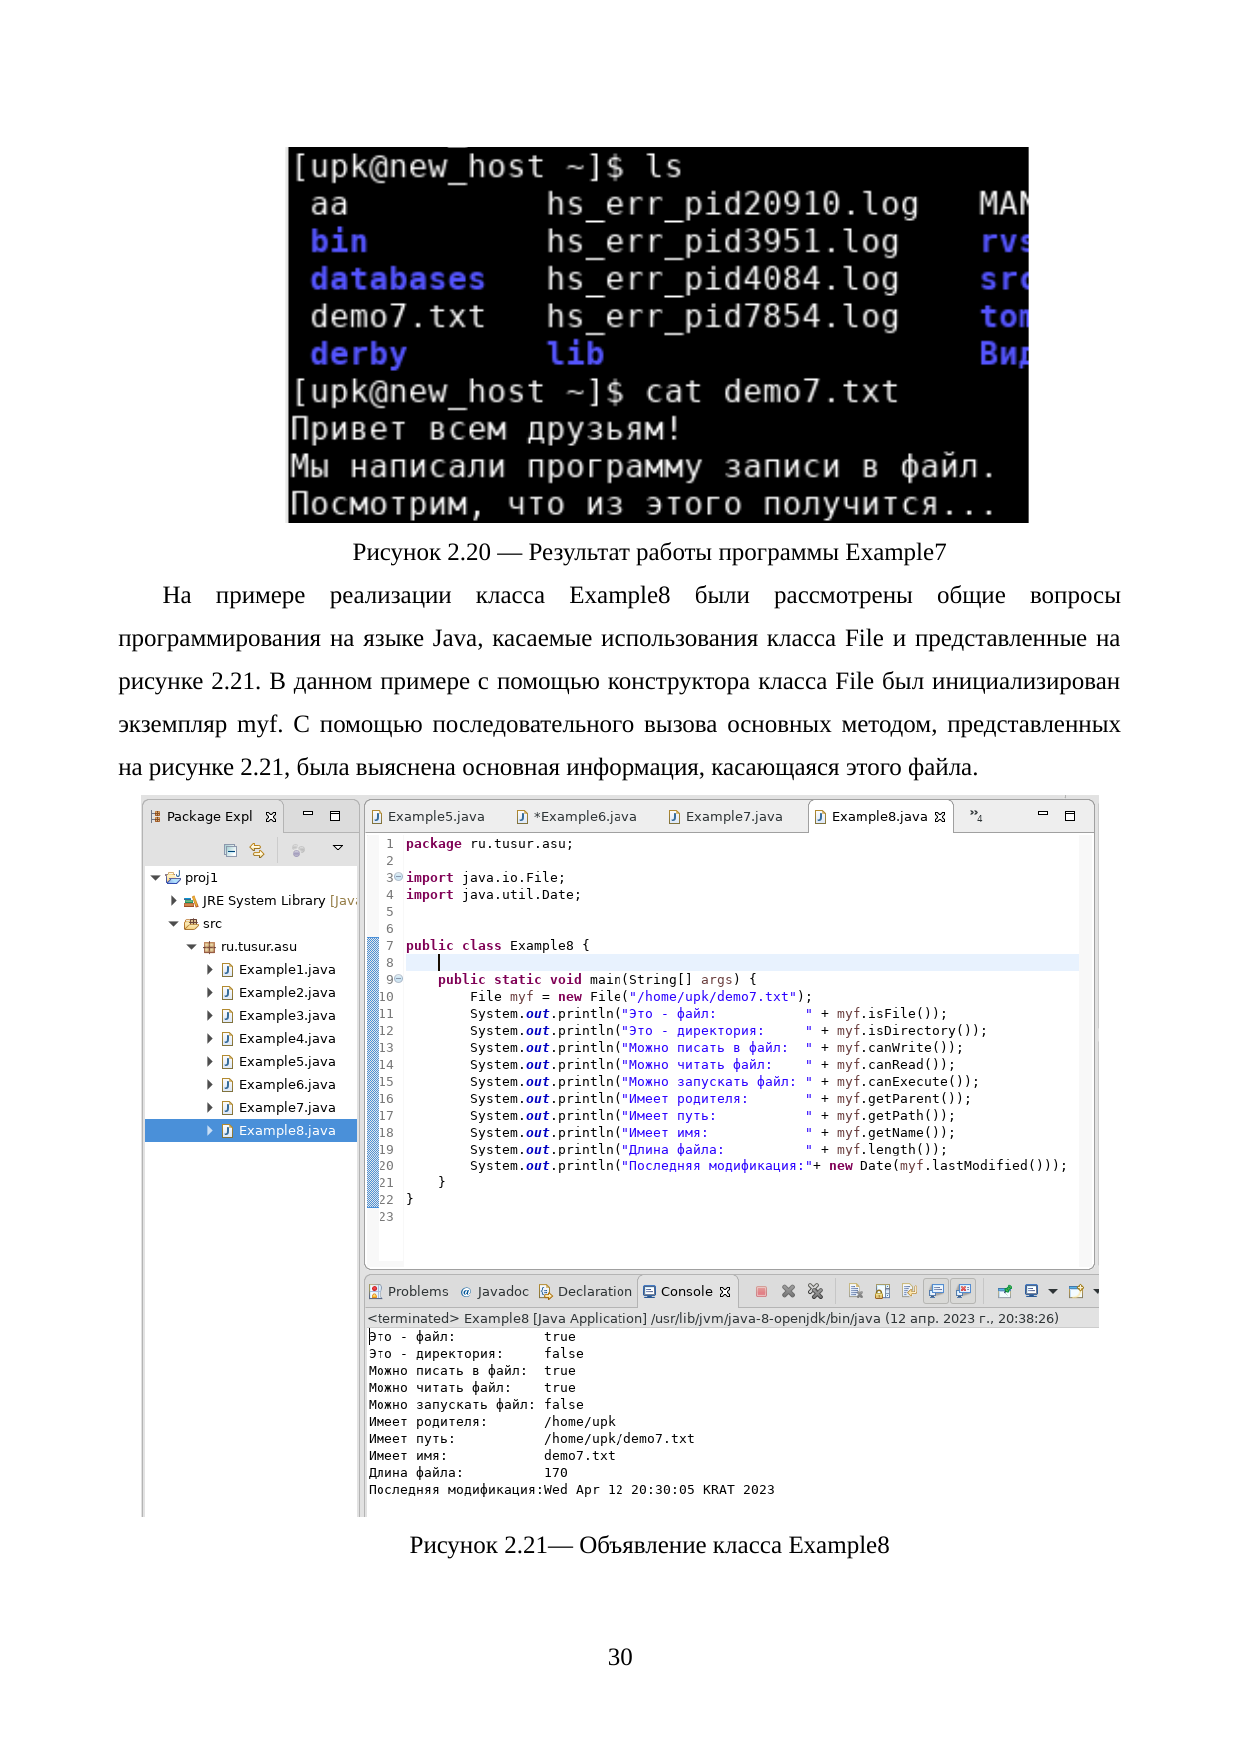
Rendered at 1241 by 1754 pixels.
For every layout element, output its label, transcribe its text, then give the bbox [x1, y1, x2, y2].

text Рисунок 2.21— Объявление класса Example8 [177, 796, 1122, 1559]
text На примере реализации класса Example8 были рассмотрены общие вопросы программирования на языке Java, касаемые использования класса File и представленные на рисунке 2.21. В данном примере с помощью конструктора класса File был инициализирован экземпляр myf. С помощью последовательного вызова основных методом, представленных на рисунке 2.21, была выяснена основная информация, касающаяся этого файла. [118, 580, 1122, 781]
text Рисунок 2.20 — Результат работы программы Example7 [177, 142, 1122, 566]
picture [141, 795, 1099, 1517]
picture [285, 147, 1029, 523]
